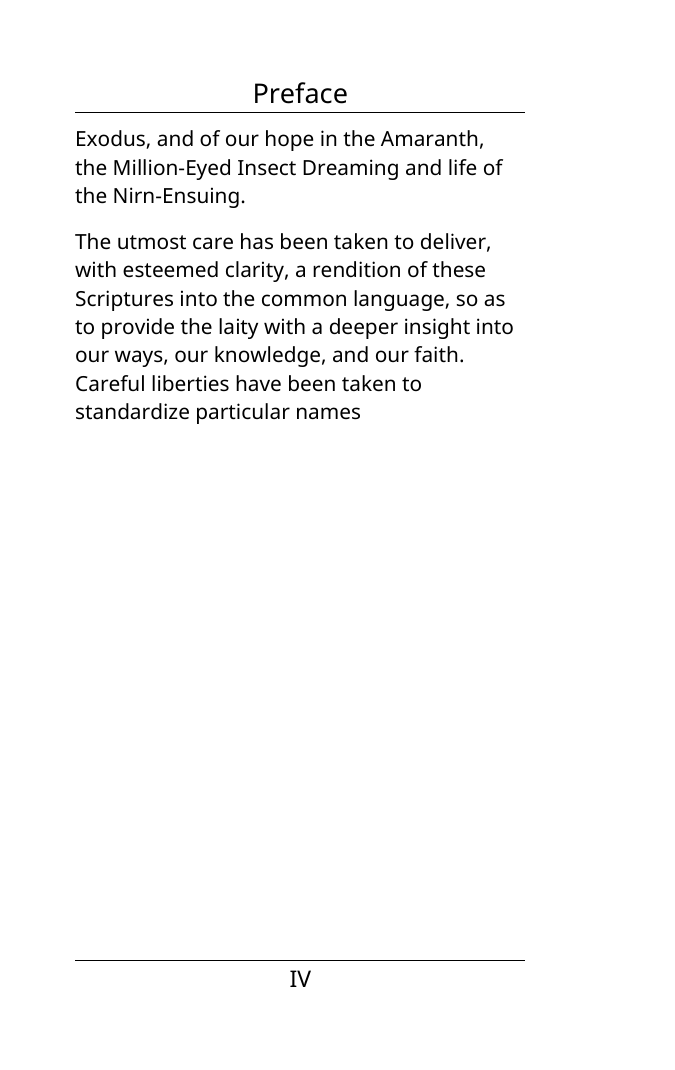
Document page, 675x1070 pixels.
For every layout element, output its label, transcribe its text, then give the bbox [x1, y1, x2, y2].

text the Nirn-Ensuing. [75, 181, 525, 210]
text Exodus, and of our hope in the Amaranth, [75, 124, 525, 153]
text The utmost care has been taken to deliver, with esteemed clarity, a rendition of these Scriptures into the common language, so as to provide the laity with a deeper insight into our ways, our knowledge, and our faith. Careful liberties have been taken to standardize particular names [75, 227, 525, 426]
text the Million-Eyed Insect Dreaming and life of [75, 153, 525, 181]
